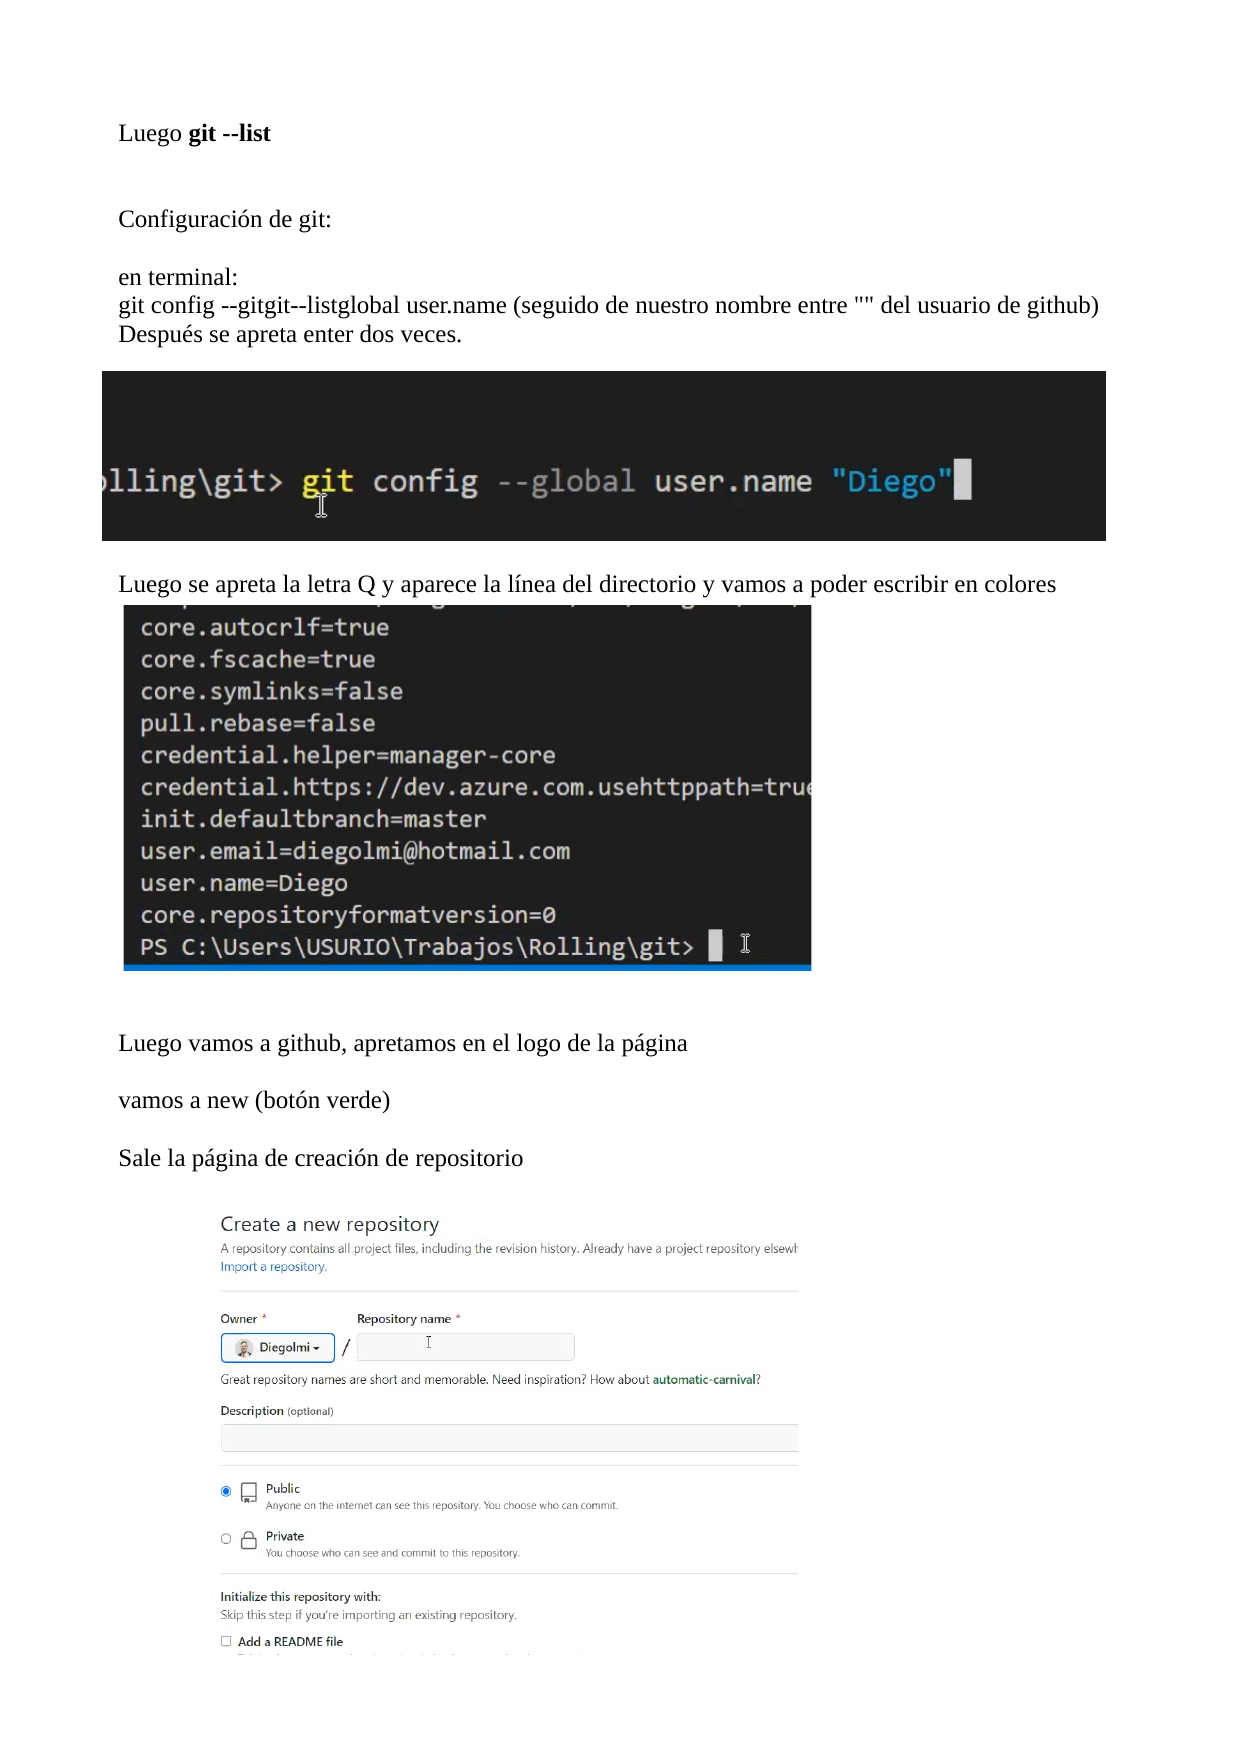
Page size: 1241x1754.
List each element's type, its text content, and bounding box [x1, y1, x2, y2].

text Luego git --list [118, 118, 1122, 147]
picture [102, 371, 1106, 541]
text Sale la página de creación de repositorio [118, 1143, 1122, 1172]
picture [148, 1182, 799, 1655]
text Configuración de git: [118, 204, 1122, 233]
text vamos a new (botón verde) [118, 1086, 1122, 1114]
text en terminal: [118, 262, 1122, 291]
text git config --gitgit--listglobal user.name (seguido de nuestro nombre entre "" del usuario de github) [118, 291, 1122, 319]
picture [123, 605, 812, 971]
text Después se apreta enter dos veces. [118, 319, 1122, 348]
text Luego se apreta la letra Q y aparece la línea del directorio y vamos a poder escribir en colores [118, 569, 1122, 598]
text Luego vamos a github, apretamos en el logo de la página [118, 1028, 1122, 1057]
